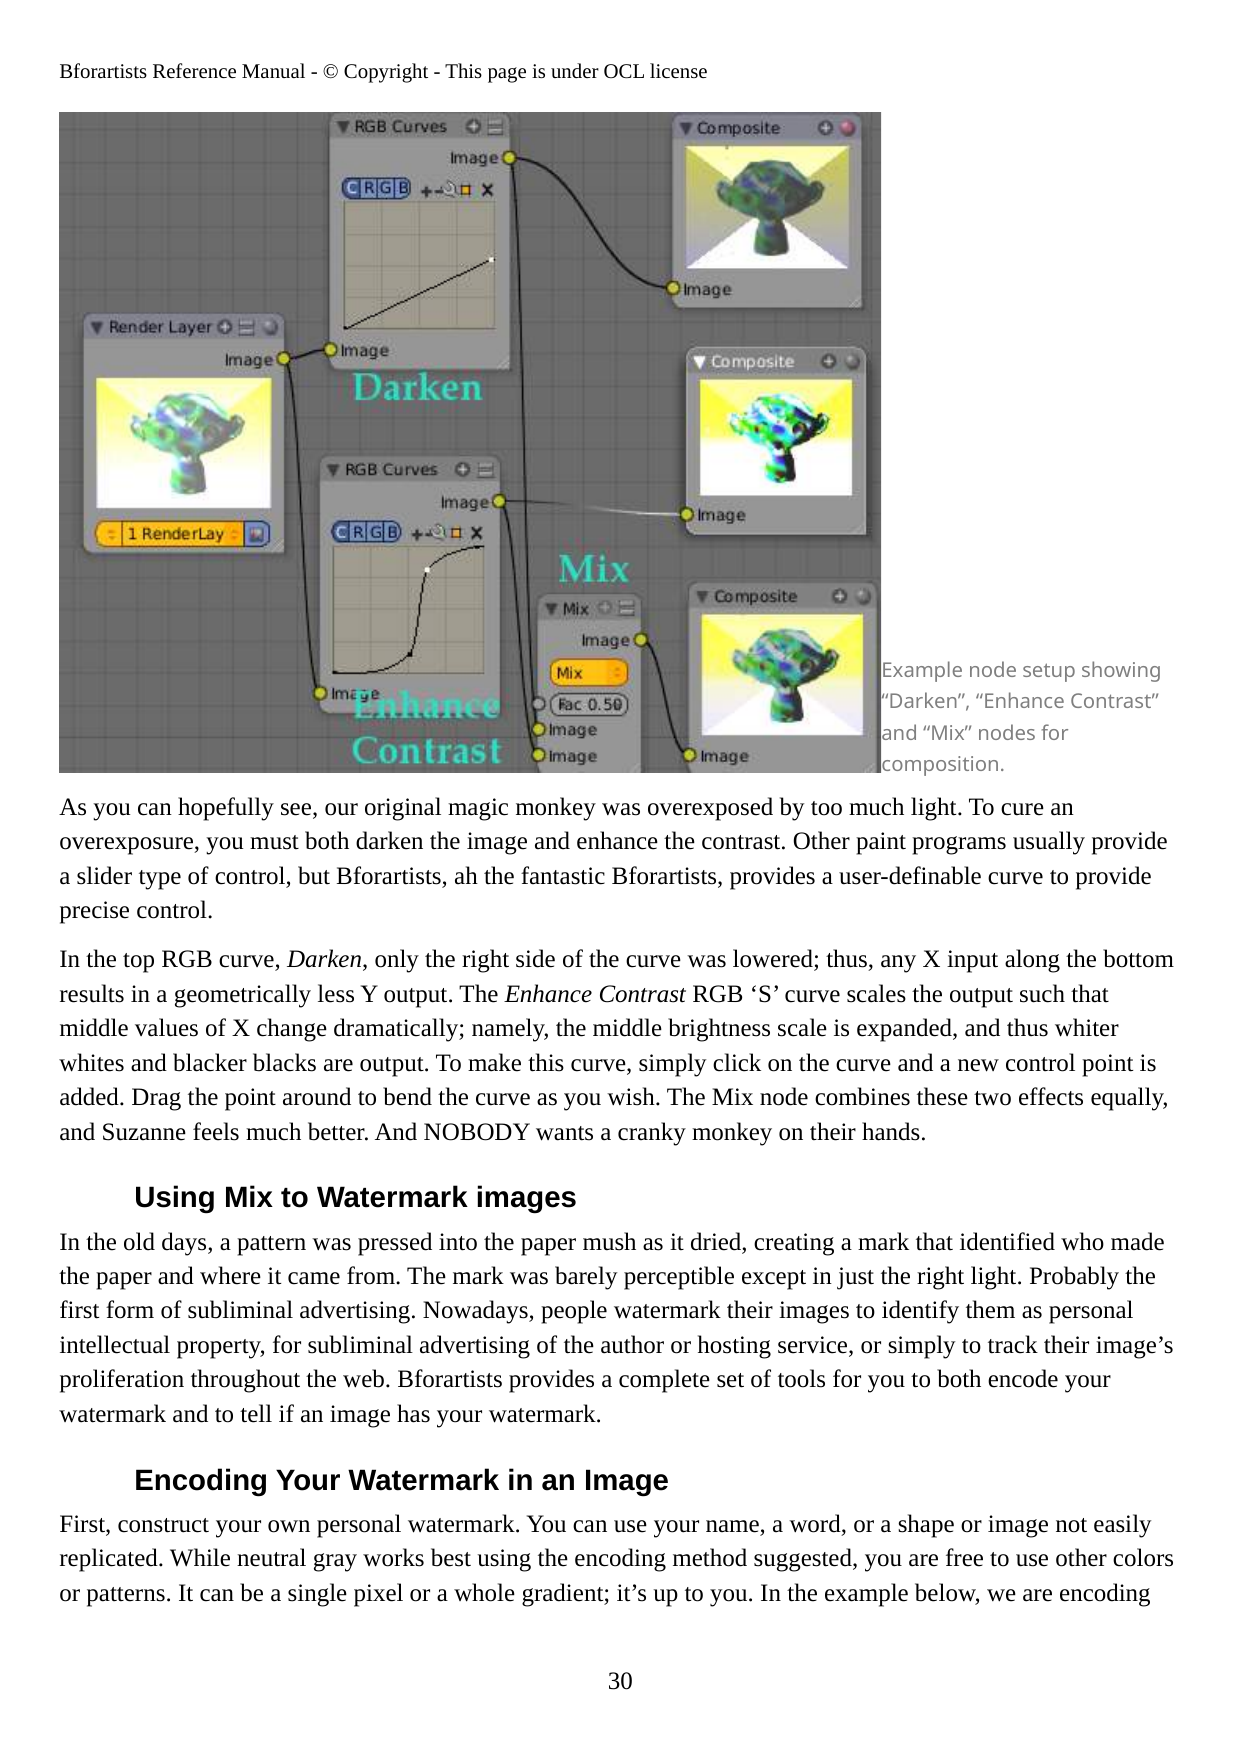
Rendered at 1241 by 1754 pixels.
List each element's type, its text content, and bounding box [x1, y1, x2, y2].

text In the old days, a pattern was pressed into the paper mush as it dried, creating a mark that identified who made the paper and where it came from. The mark was barely perceptible except in just the right light. Probably the first form of subliminal advertising. Nowadays, people watermark their images to identify them as personal intellectual property, for subliminal advertising of the author or hosting service, or simply to track their image’s proliferation throughout the web. Bforartists provides a complete set of tools for you to both encode your watermark and to tell if an image has your watermark. [59, 1227, 1181, 1428]
text As you can hopefully see, our original magic monkey was overexposed by too much light. To cure an overexposure, you must both darken the image and enhance the contrast. Other paint programs usually provide a slider type of control, but Bforartists, ah the fantastic Bforartists, provides a user-definable curve to provide precise control. [59, 792, 1181, 924]
subtitle Encoding Your Watermark in an Image [59, 1463, 1181, 1496]
text Example node setup showing “Darken”, “Enhance Contrast” and “Mix” nodes for composition. [59, 652, 1181, 777]
text First, construct your own personal watermark. You can use your name, a word, or a shape or image not easily replicated. While neutral gray works best using the encoding method suggested, you are free to use other colors or patterns. It can be a single pixel or a whole gradient; it’s up to you. In the example below, we are encoding [59, 1509, 1181, 1607]
picture [59, 112, 882, 773]
subtitle Using Mix to Watermark images [59, 1180, 1181, 1214]
text In the top RGB curve, Darken, only the right side of the curve was lowered; thus, any X input along the bottom results in a geometrically less Y output. The Enhance Contrast RGB ‘S’ curve scales the output such that middle values of X change dramatically; namely, the middle brightness scale is expanded, and thus whiter whites and blacker blacks are output. To make this curve, simply click on the curve and a new control point is added. Drag the point around to bend the curve as you wish. The Mix node combines these two effects equally, and Suzanne feels much better. And NOBODY wants a cranky monkey on their hands. [59, 944, 1181, 1146]
